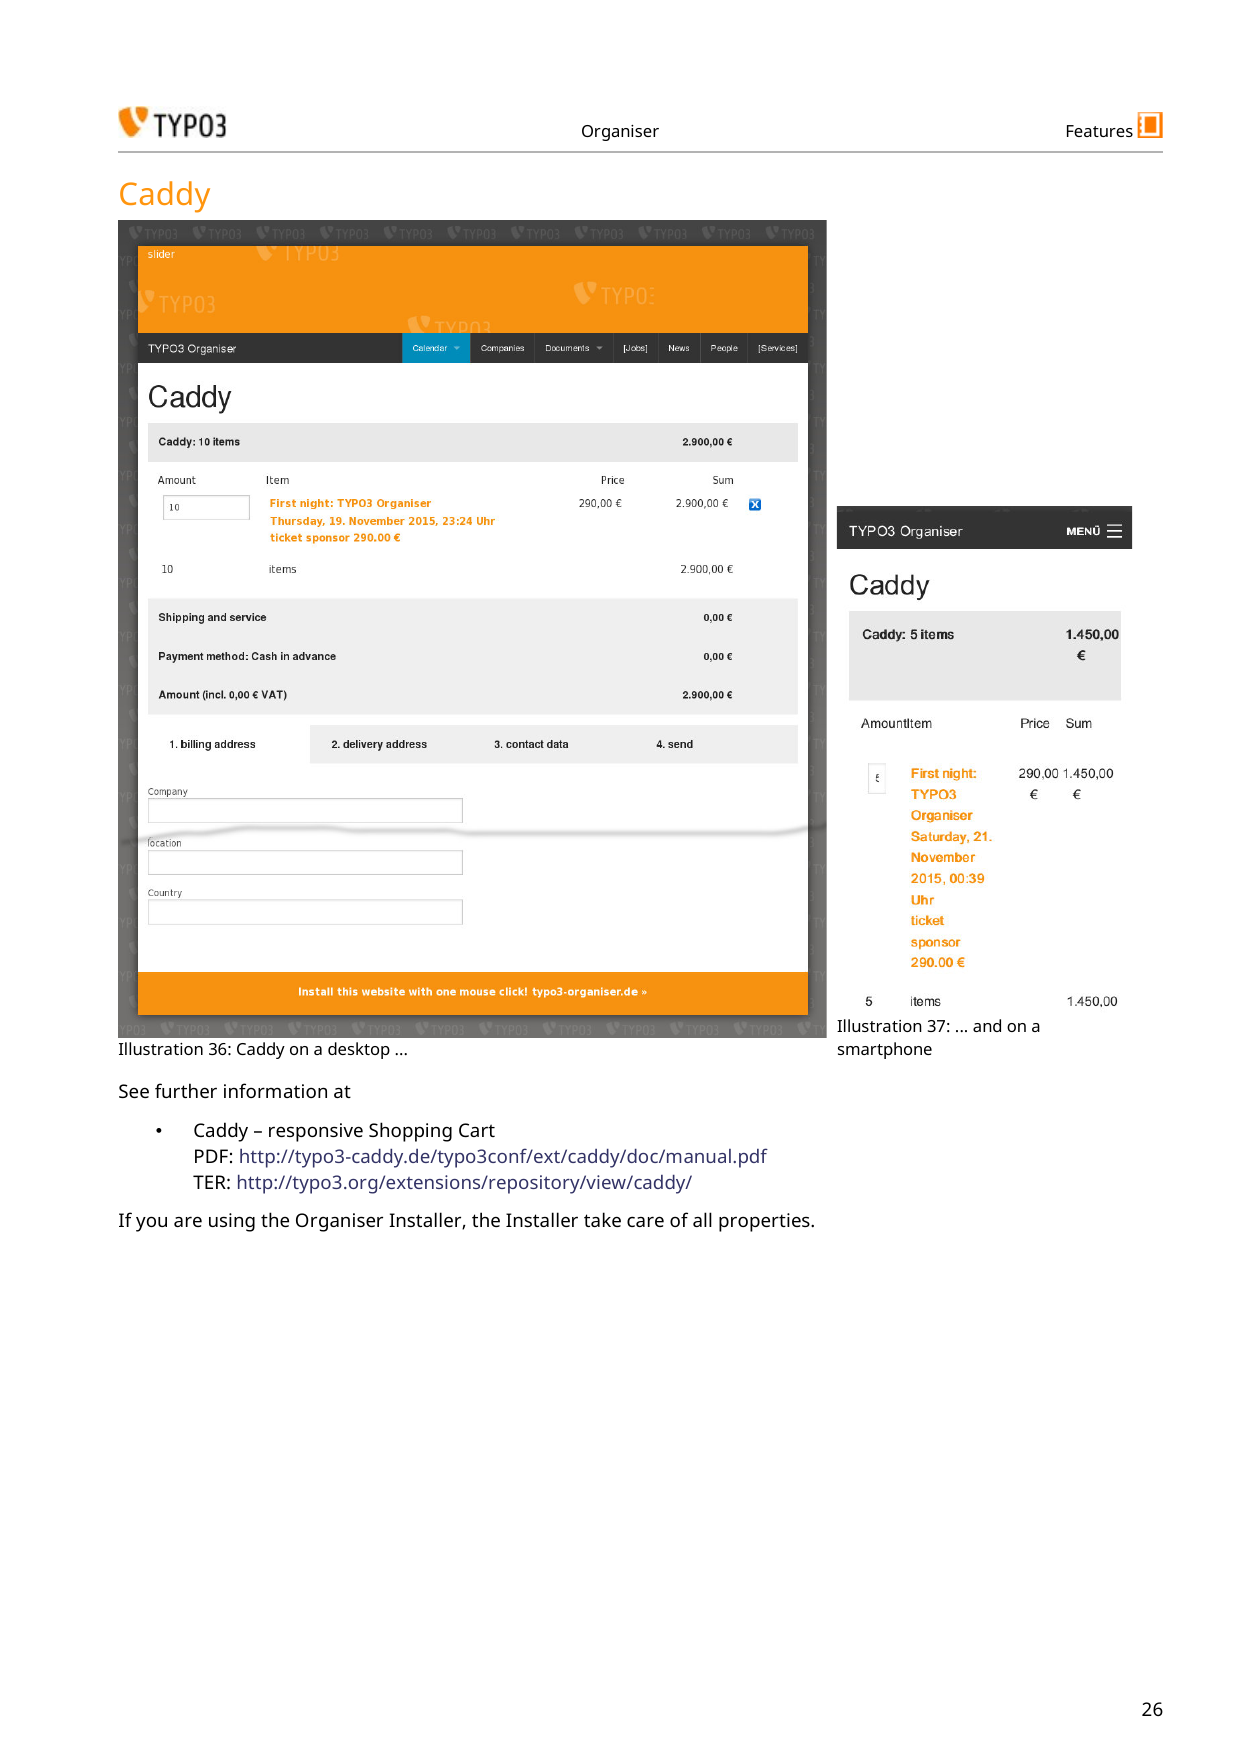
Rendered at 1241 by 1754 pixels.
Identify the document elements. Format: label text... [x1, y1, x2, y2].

picture [836, 506, 1133, 1016]
text If you are using the Organiser Installer, the Installer take care of all properties. [118, 1207, 1163, 1233]
picture [118, 106, 227, 138]
picture [1137, 112, 1163, 138]
text See further information at [118, 1078, 1163, 1104]
text Illustration 37: ... and on a smartphone [837, 1016, 1132, 1060]
list Caddy – responsive Shopping Cart PDF: http://typo3-caddy.de/typo3conf/ext/caddy/doc/manual.pdf TER: http://typo3.org/extensions/repository/view/caddy/ [156, 1117, 1163, 1195]
picture [118, 220, 827, 1038]
subtitle Caddy [118, 172, 1163, 215]
text Illustration 36: Caddy on a desktop ... [118, 1038, 827, 1060]
